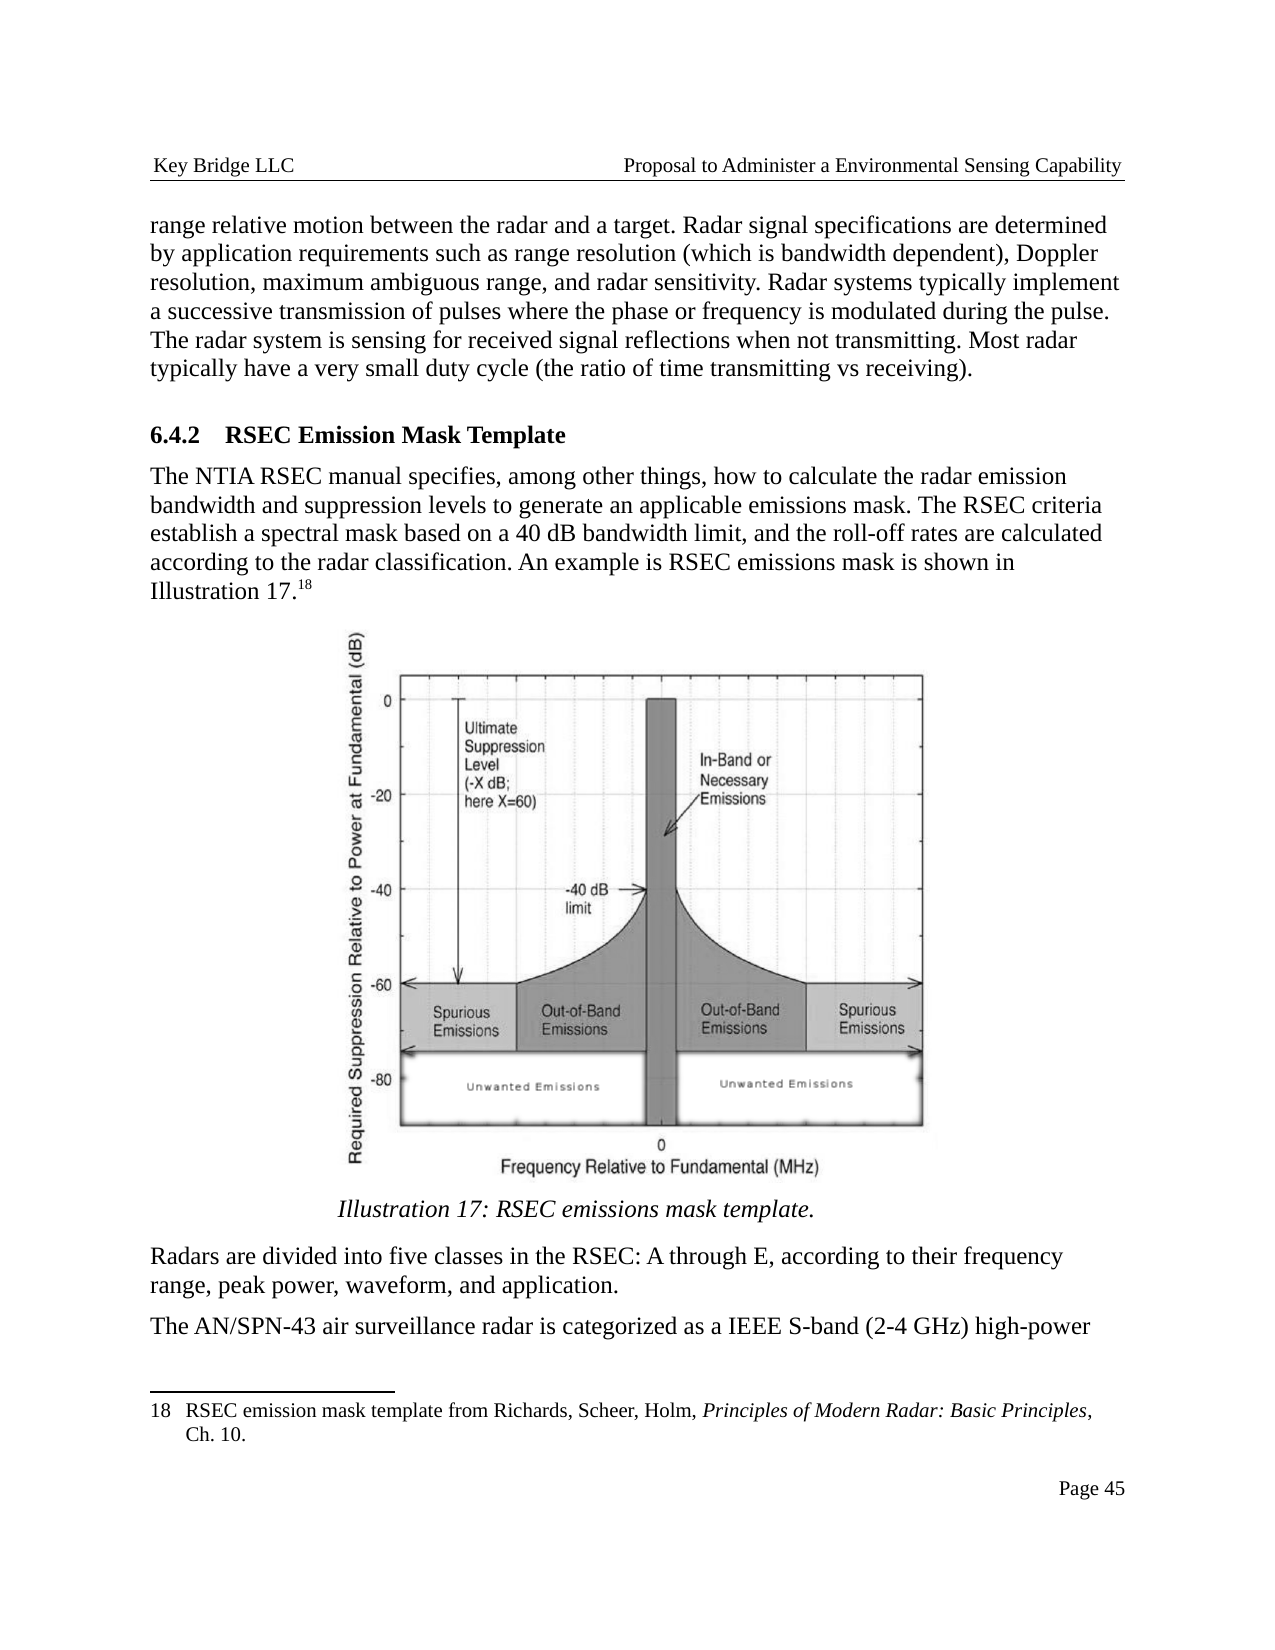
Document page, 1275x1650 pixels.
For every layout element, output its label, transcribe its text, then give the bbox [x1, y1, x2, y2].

text RSEC emission mask template from Richards, Scheer, Holm, Principles of Modern Radar: Basic Principles, Ch. 10. [150, 1398, 1125, 1446]
text The AN/SPN-43 air surveillance radar is categorized as a IEEE S-band (2-4 GHz) high-power [150, 1311, 1125, 1340]
text range relative motion between the radar and a target. Radar signal specifications are determined by application requirements such as range resolution (which is bandwidth dependent), Doppler resolution, maximum ambiguous range, and radar sensitivity. Radar systems typically implement a successive transmission of pulses where the phase or frequency is modulated during the pulse. The radar system is sensing for received signal reflections when not transmitting. Most radar typically have a very small duty cycle (the ratio of time transmitting vs receiving). [150, 210, 1125, 382]
text Illustration 17: RSEC emissions mask template. [337, 1183, 937, 1223]
picture [337, 629, 938, 1183]
subtitle RSEC Emission Mask Template [150, 420, 1125, 448]
text The NTIA RSEC manual specifies, among other things, how to calculate the radar emission bandwidth and suppression levels to generate an applicable emissions mask. The RSEC criteria establish a spectral mask based on a 40 dB bandwidth limit, and the roll-off rates are calculated according to the radar classification. An example is RSEC emissions mask is shown in Illustration 17. [150, 461, 1125, 605]
text Radars are divided into five classes in the RSEC: A through E, according to their frequency range, peak power, waveform, and application. [150, 617, 1125, 1299]
